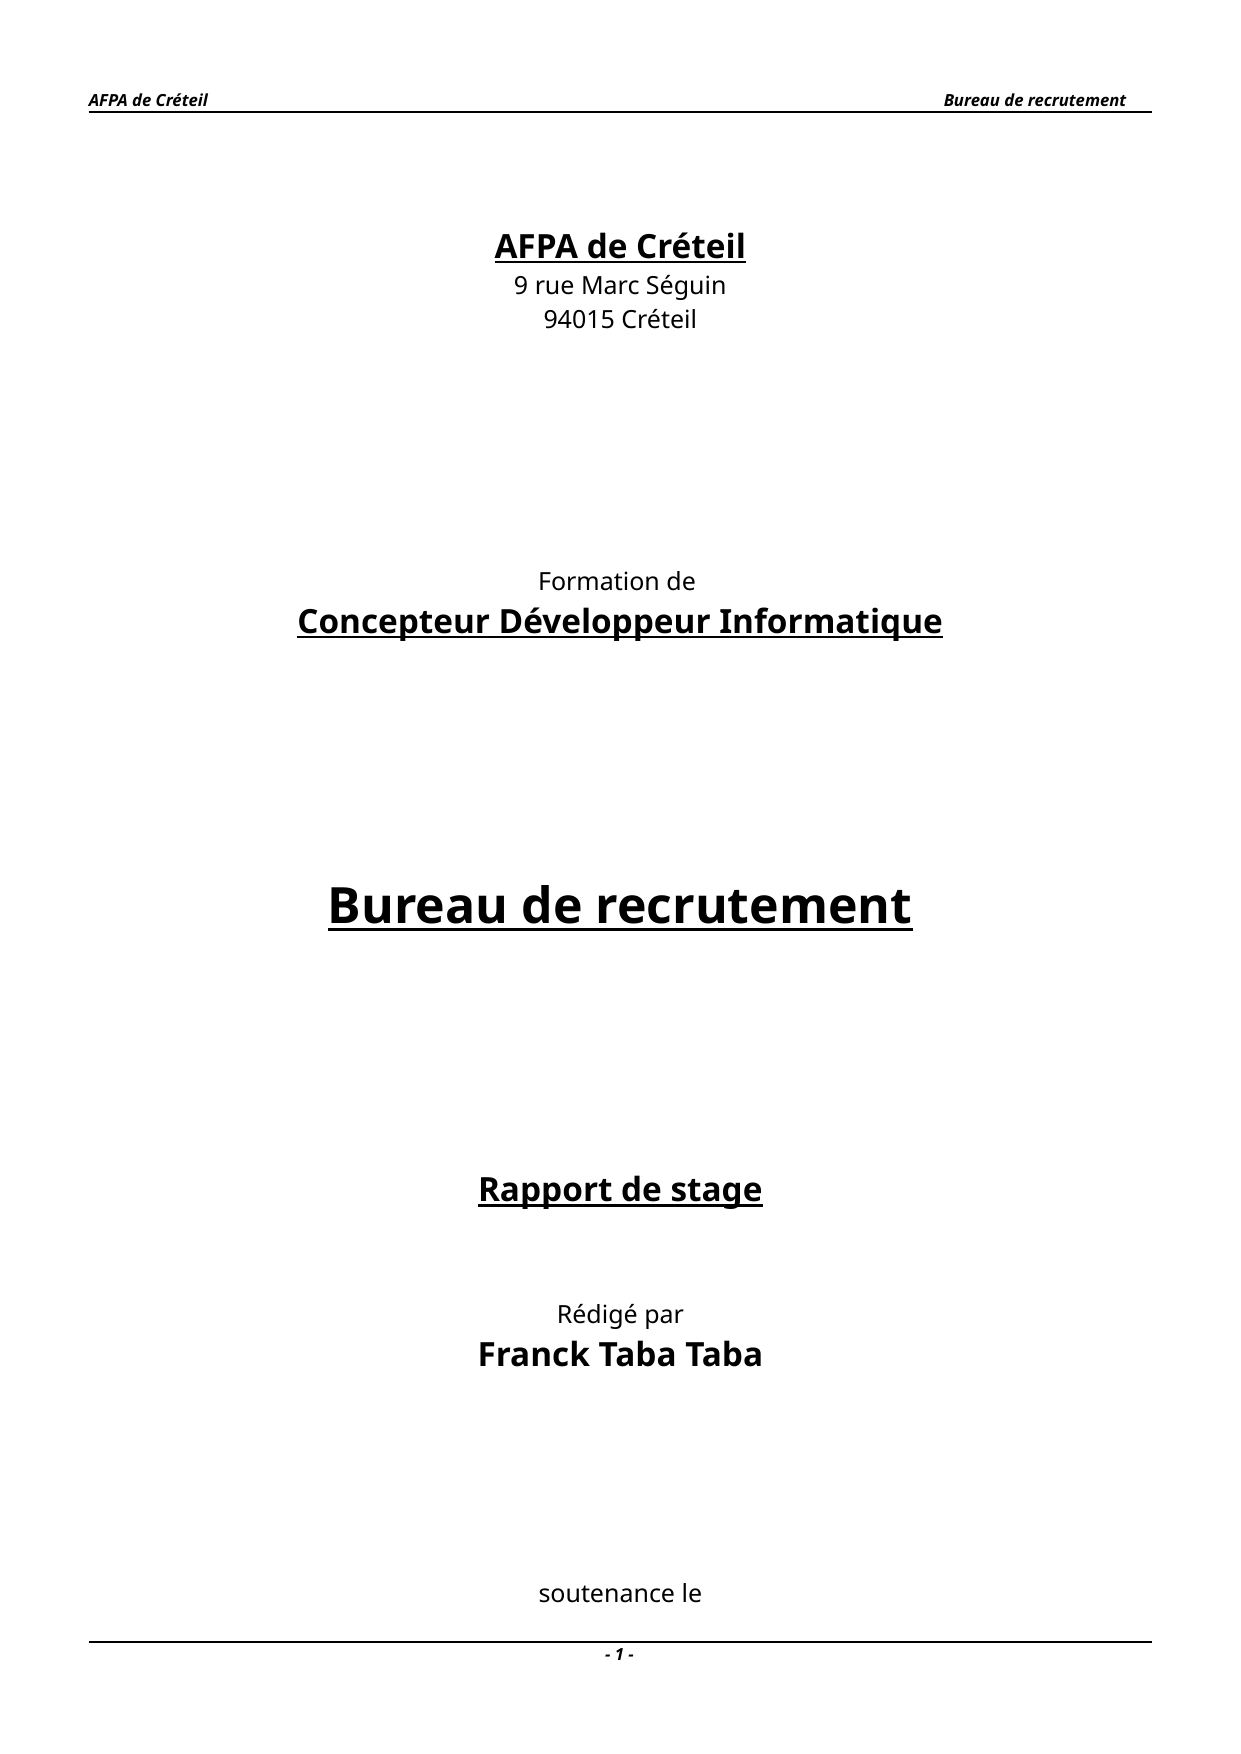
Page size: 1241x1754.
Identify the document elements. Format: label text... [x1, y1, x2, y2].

text 9 rue Marc Séguin [88, 268, 1152, 302]
text Rédigé par [88, 1297, 1152, 1331]
text Concepteur Développeur Informatique [88, 597, 1152, 643]
text soutenance le [88, 1575, 1152, 1609]
text Bureau de recrutement [88, 870, 1152, 938]
text AFPA de Créteil [88, 222, 1152, 268]
text Rapport de stage [88, 1166, 1152, 1211]
text 94015 Créteil [88, 302, 1152, 336]
text Franck Taba Taba [88, 1331, 1152, 1376]
text Formation de [88, 563, 1152, 597]
